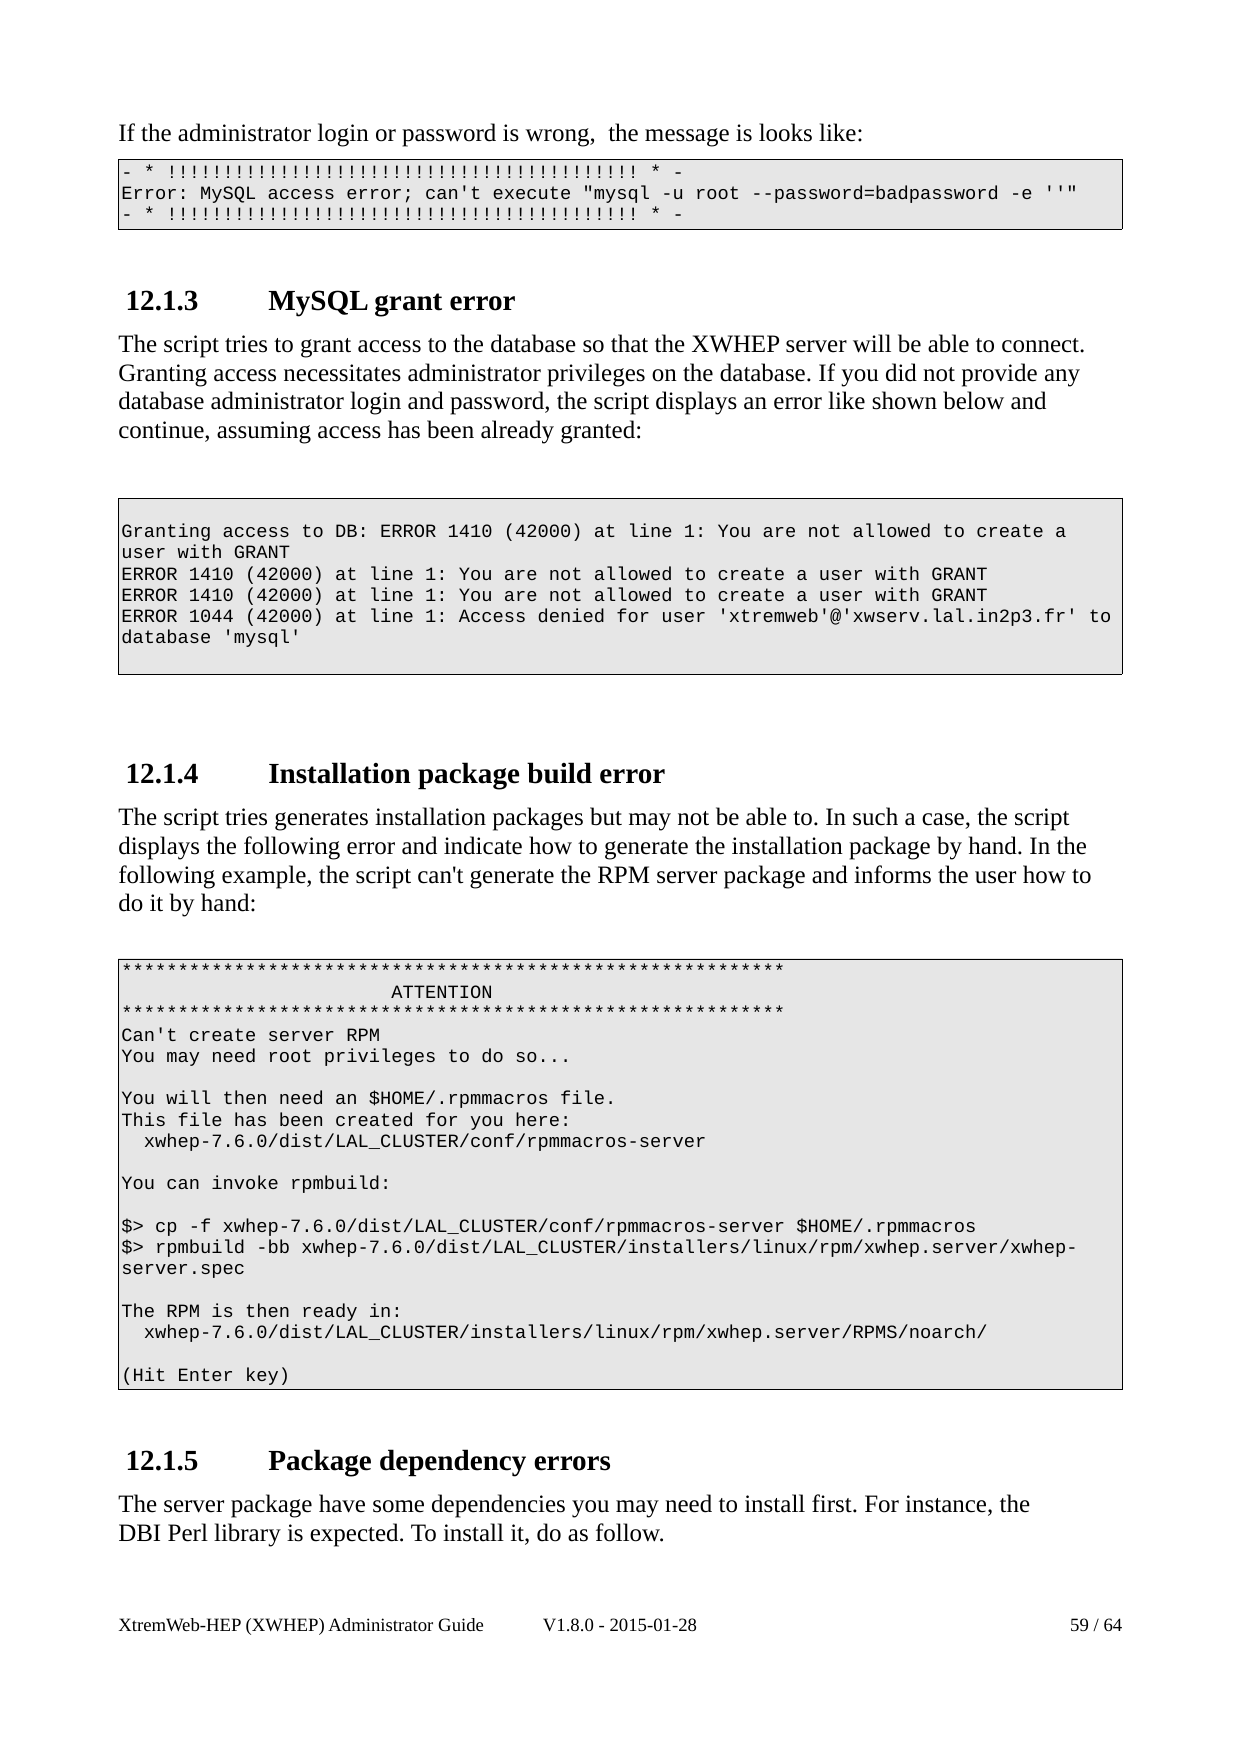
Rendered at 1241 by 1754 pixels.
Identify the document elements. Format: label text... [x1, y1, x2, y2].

text You may need root privileges to do so... [119, 1043, 1122, 1065]
text If the administrator login or password is wrong, the message is looks like: [118, 118, 1122, 147]
text The script tries to grant access to the database so that the XWHEP server will be able to connect. Granting access necessitates administrator privileges on the database. If you did not provide any database administrator login and password, the script displays an error like shown below and continue, assuming access has been already granted: [118, 329, 1122, 444]
text This file has been created for you here: [119, 1107, 1122, 1128]
text *********************************************************** [119, 960, 1122, 980]
text *********************************************************** [119, 1001, 1122, 1022]
subtitle Installation package build error [118, 756, 1122, 790]
text You will then need an $HOME/.rpmmacros file. [119, 1086, 1122, 1107]
subtitle Package dependency errors [118, 1443, 1122, 1477]
text ATTENTION [119, 980, 1122, 1001]
subtitle MySQL grant error [118, 283, 1122, 316]
text xwhep-7.6.0/dist/LAL_CLUSTER/installers/linux/rpm/xwhep.server/RPMS/noarch/ [119, 1320, 1122, 1341]
text ERROR 1044 (42000) at line 1: Access denied for user 'xtremweb'@'xwserv.lal.in2p3.fr' to database 'mysql' [119, 604, 1122, 646]
text - * !!!!!!!!!!!!!!!!!!!!!!!!!!!!!!!!!!!!!!!!!! * - [119, 202, 1122, 229]
text ERROR 1410 (42000) at line 1: You are not allowed to create a user with GRANT [119, 561, 1122, 583]
text $> cp -f xwhep-7.6.0/dist/LAL_CLUSTER/conf/rpmmacros-server $HOME/.rpmmacros [119, 1213, 1122, 1235]
text Error: MySQL access error; can't execute "mysql -u root --password=badpassword -e ''" [119, 181, 1122, 202]
text (Hit Enter key) [119, 1362, 1122, 1389]
text The server package have some dependencies you may need to install first. For instance, the DBI Perl library is expected. To install it, do as follow. [118, 1489, 1122, 1547]
text $> rpmbuild -bb xwhep-7.6.0/dist/LAL_CLUSTER/installers/linux/rpm/xwhep.server/xwhep-server.spec [119, 1235, 1122, 1277]
text xwhep-7.6.0/dist/LAL_CLUSTER/conf/rpmmacros-server [119, 1128, 1122, 1150]
text Granting access to DB: ERROR 1410 (42000) at line 1: You are not allowed to create a user with GRANT [119, 519, 1122, 561]
text The RPM is then ready in: [119, 1298, 1122, 1320]
text - * !!!!!!!!!!!!!!!!!!!!!!!!!!!!!!!!!!!!!!!!!! * - [119, 160, 1122, 181]
text You can invoke rpmbuild: [119, 1171, 1122, 1192]
text ERROR 1410 (42000) at line 1: You are not allowed to create a user with GRANT [119, 583, 1122, 604]
text Can't create server RPM [119, 1022, 1122, 1043]
text The script tries generates installation packages but may not be able to. In such a case, the script displays the following error and indicate how to generate the installation package by hand. In the following example, the script can't generate the RPM server package and informs the user how to do it by hand: [118, 802, 1122, 917]
